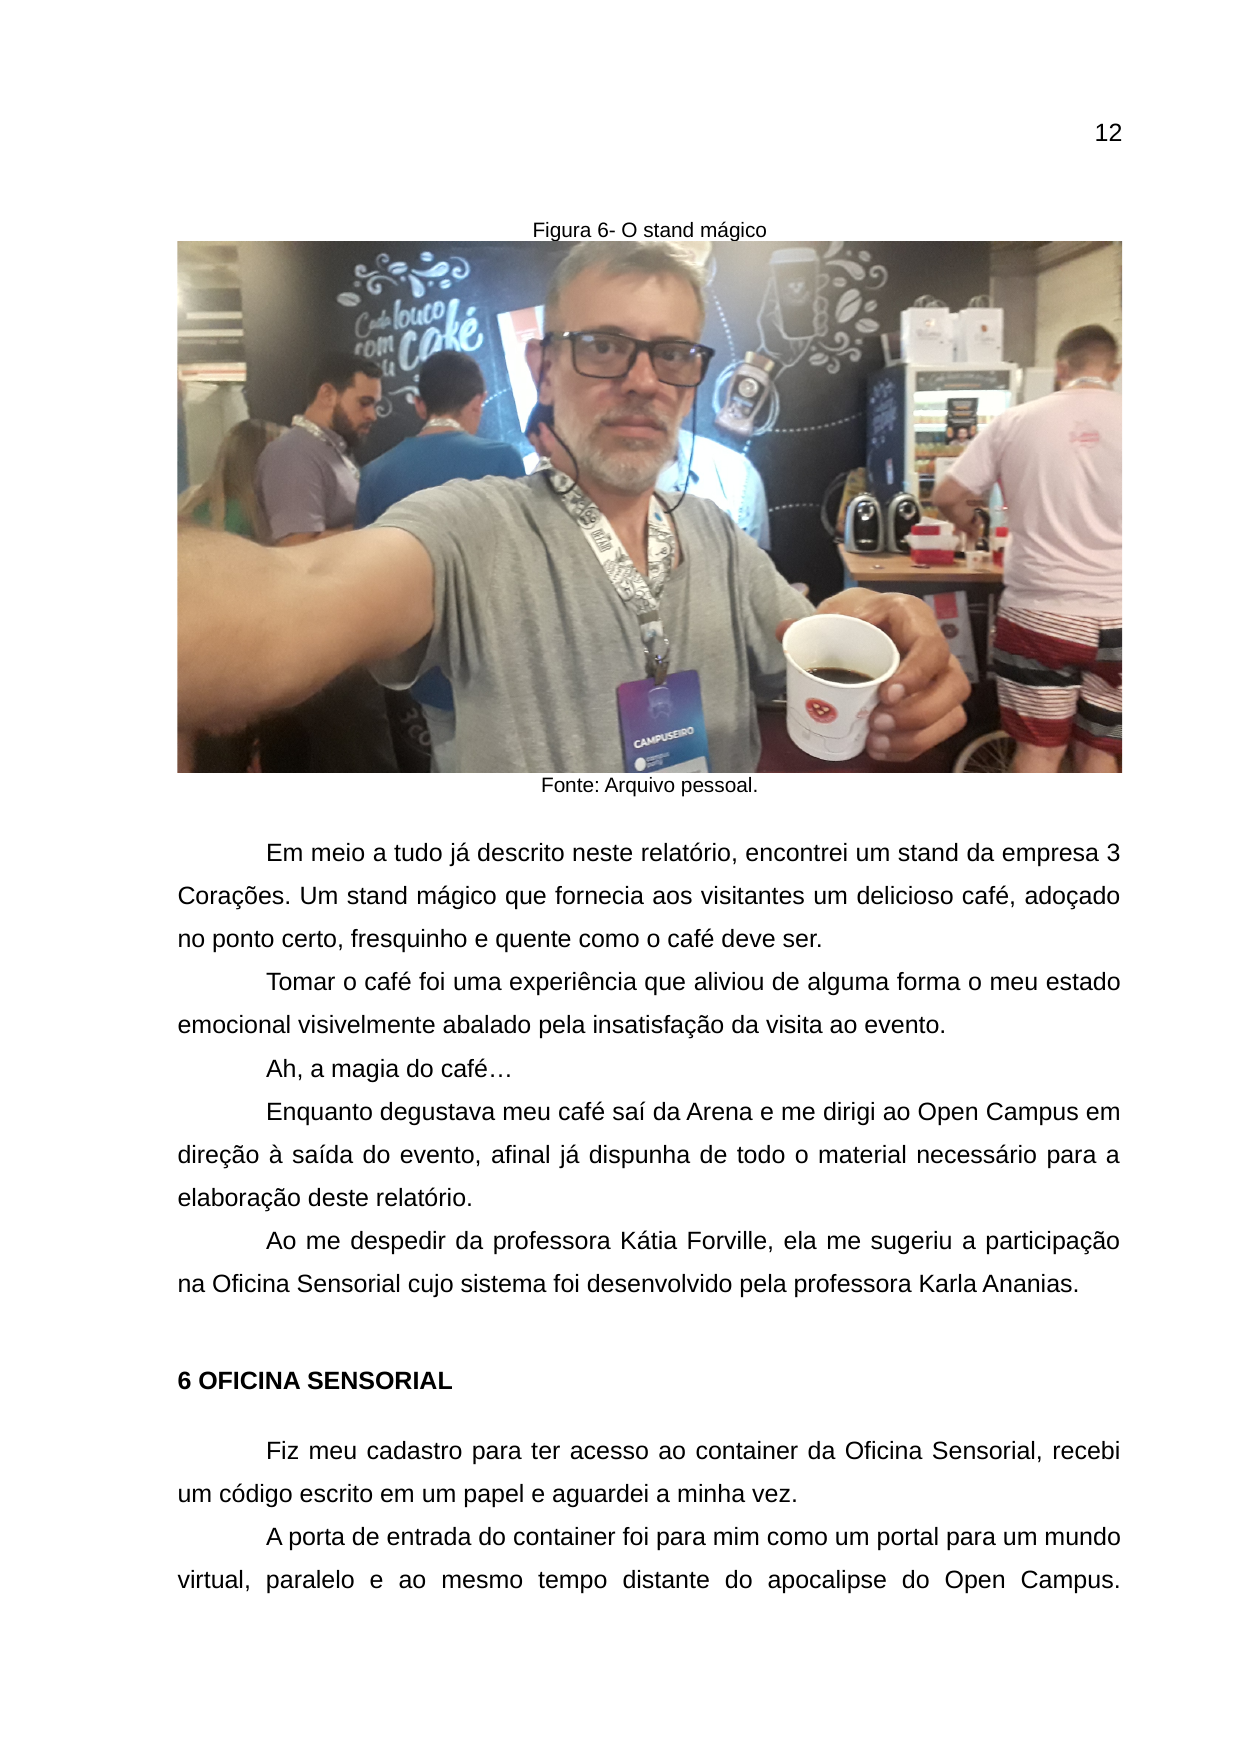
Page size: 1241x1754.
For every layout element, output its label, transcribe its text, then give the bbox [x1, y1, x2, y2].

text Tomar o café foi uma experiência que aliviou de alguma forma o meu estado emocional visivelmente abalado pela insatisfação da visita ao evento. [177, 967, 1122, 1039]
text Fiz meu cadastro para ter acesso ao container da Oficina Sensorial, recebi um código escrito em um papel e aguardei a minha vez. [177, 1436, 1122, 1508]
text Fonte: Arquivo pessoal. [177, 773, 1122, 797]
text Ao me despedir da professora Kátia Forville, ela me sugeriu a participação na Oficina Sensorial cujo sistema foi desenvolvido pela professora Karla Ananias. [177, 1226, 1122, 1298]
text Enquanto degustava meu café saí da Arena e me dirigi ao Open Campus em direção à saída do evento, afinal já dispunha de todo o material necessário para a elaboração deste relatório. [177, 1097, 1122, 1212]
text Ah, a magia do café… [177, 1053, 1122, 1082]
subtitle OFICINA SENSORIAL [177, 1366, 1122, 1395]
text A porta de entrada do container foi para mim como um portal para um mundo virtual, paralelo e ao mesmo tempo distante do apocalipse do Open Campus. [177, 1522, 1122, 1594]
text [177, 205, 1122, 218]
picture [177, 241, 1123, 773]
text Em meio a tudo já descrito neste relatório, encontrei um stand da empresa 3 Corações. Um stand mágico que fornecia aos visitantes um delicioso café, adoçado no ponto certo, fresquinho e quente como o café deve ser. [177, 838, 1122, 953]
text Figura 6- O stand mágico [177, 218, 1122, 241]
